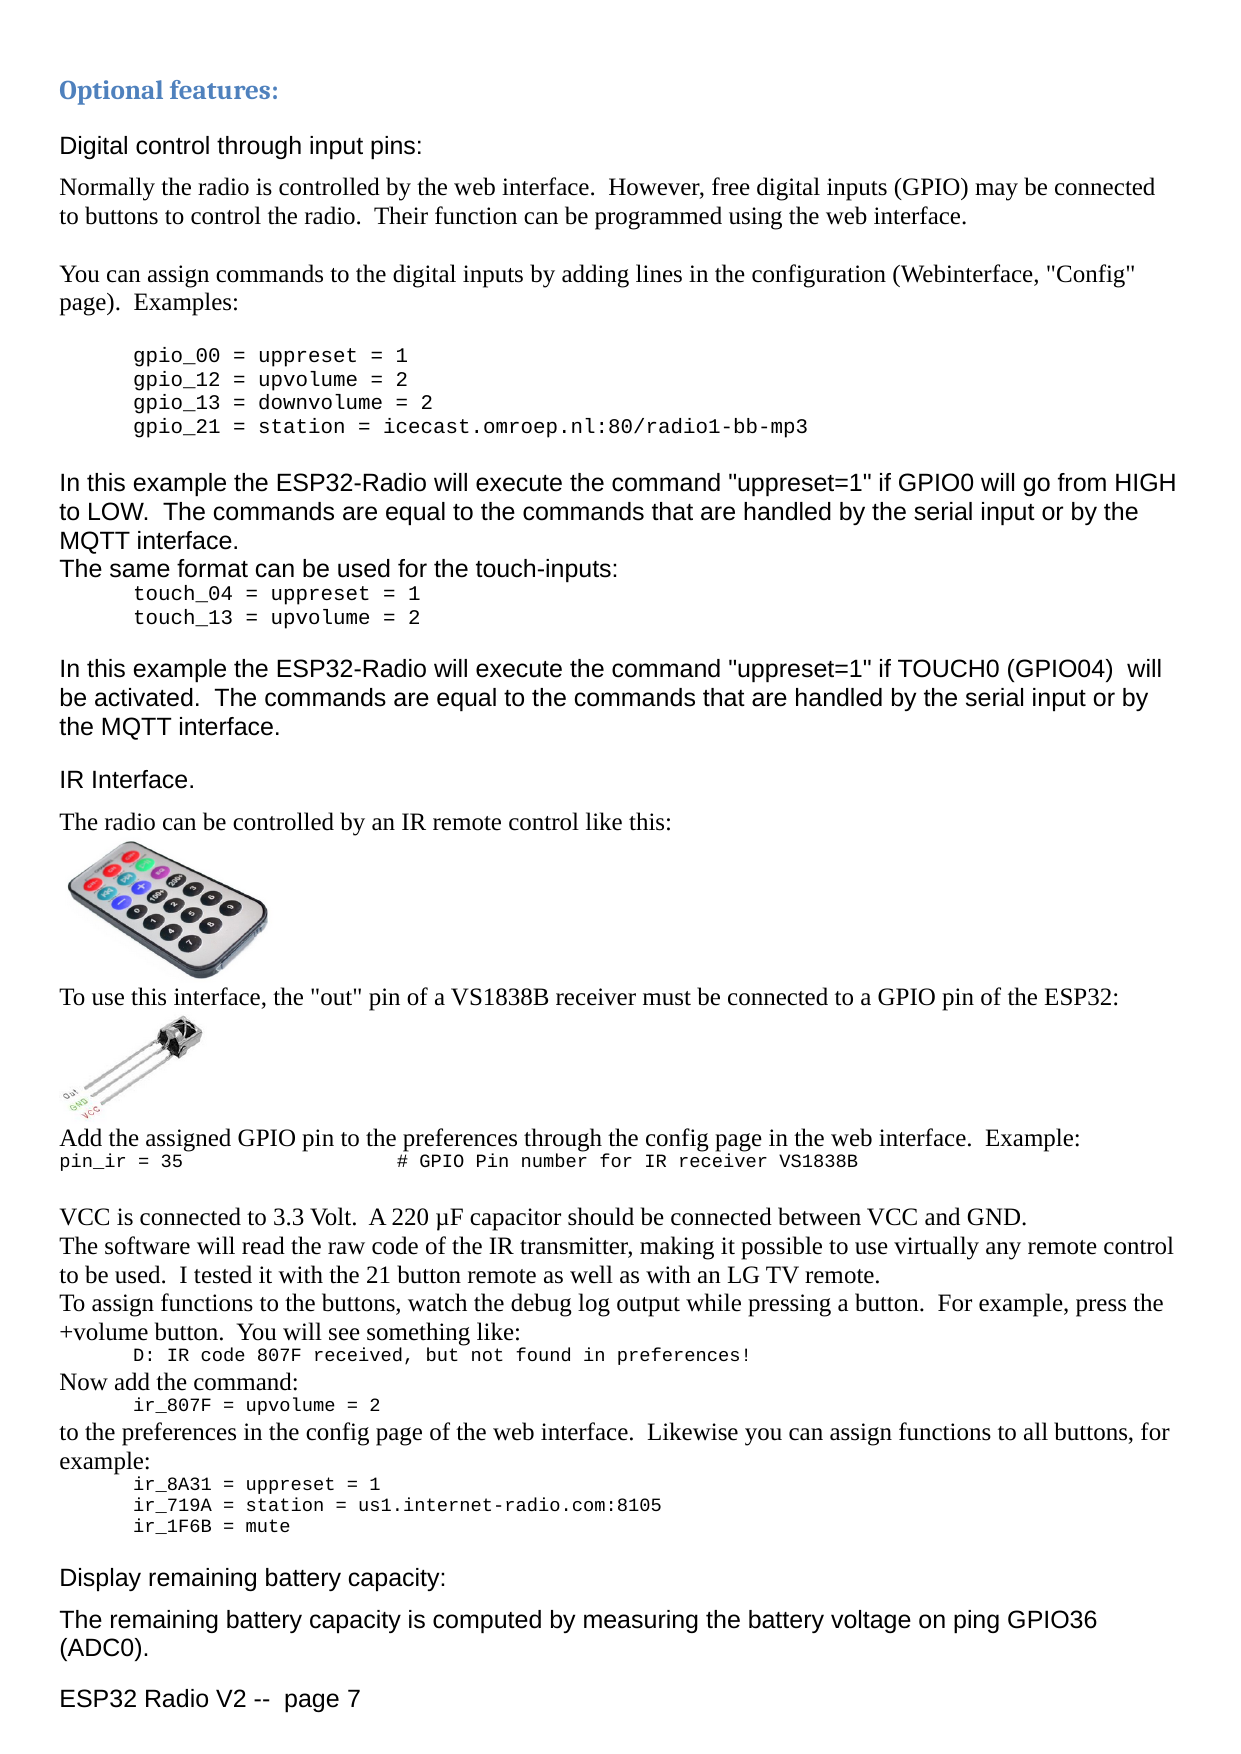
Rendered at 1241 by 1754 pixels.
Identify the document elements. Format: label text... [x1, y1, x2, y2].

text touch_04 = uppreset = 1 [133, 583, 1181, 607]
text To assign functions to the buttons, watch the debug log output while pressing a button. For example, press the +volume button. You will see something like: [59, 1288, 1181, 1346]
text gpio_13 = downvolume = 2 [133, 392, 1181, 416]
text Normally the radio is controlled by the web interface. However, free digital inputs (GPIO) may be connected to buttons to control the radio. Their function can be programmed using the web interface. [59, 172, 1181, 259]
text The software will read the raw code of the IR transmitter, making it possible to use virtually any remote control to be used. I tested it with the 21 button remote as well as with an LG TV remote. [59, 1231, 1181, 1288]
text ir_719A = station = us1.internet-radio.com:8105 [133, 1496, 1181, 1517]
text The radio can be controlled by an IR remote control like this: [59, 807, 1181, 835]
text touch_13 = upvolume = 2 [133, 607, 1181, 631]
subtitle Digital control through input pins: [59, 131, 1181, 160]
text ir_8A31 = uppreset = 1 [133, 1475, 1181, 1496]
text In this example the ESP32-Radio will execute the command "uppreset=1" if GPIO0 will go from HIGH to LOW. The commands are equal to the commands that are handled by the serial input or by the MQTT interface. [59, 439, 1181, 554]
text Add the assigned GPIO pin to the preferences through the config page in the web interface. Example: [59, 1011, 1181, 1152]
text ir_1F6B = mute [133, 1517, 1181, 1538]
text Now add the command: [59, 1367, 1181, 1396]
text You can assign commands to the digital inputs by adding lines in the configuration (Webinterface, "Config" page). Examples: [59, 259, 1181, 316]
subtitle IR Interface. [59, 765, 1181, 794]
text The remaining battery capacity is computed by measuring the battery voltage on ping GPIO36 (ADC0). [59, 1605, 1181, 1662]
text to the preferences in the config page of the web interface. Likewise you can assign functions to all buttons, for example: [59, 1417, 1181, 1475]
text In this example the ESP32-Radio will execute the command "uppreset=1" if TOUCH0 (GPIO04) will be activated. The commands are equal to the commands that are handled by the serial input or by the MQTT interface. [59, 654, 1181, 740]
text gpio_21 = station = icecast.omroep.nl:80/radio1-bb-mp3 [133, 416, 1181, 439]
text Optional features: [59, 75, 1181, 106]
text gpio_12 = upvolume = 2 [133, 368, 1181, 392]
subtitle Display remaining battery capacity: [59, 1563, 1181, 1592]
text pin_ir = 35 # GPIO Pin number for IR receiver VS1838B [59, 1152, 1181, 1173]
text gpio_00 = uppreset = 1 [133, 345, 1181, 368]
text ir_807F = upvolume = 2 [133, 1396, 1181, 1417]
text To use this interface, the "out" pin of a VS1838B receiver must be connected to a GPIO pin of the ESP32: [59, 982, 1181, 1011]
text VCC is connected to 3.3 Volt. A 220 µF capacitor should be connected between VCC and GND. [59, 1202, 1181, 1231]
text D: IR code 807F received, but not found in preferences! [133, 1346, 1181, 1367]
text The same format can be used for the touch-inputs: [59, 554, 1181, 583]
